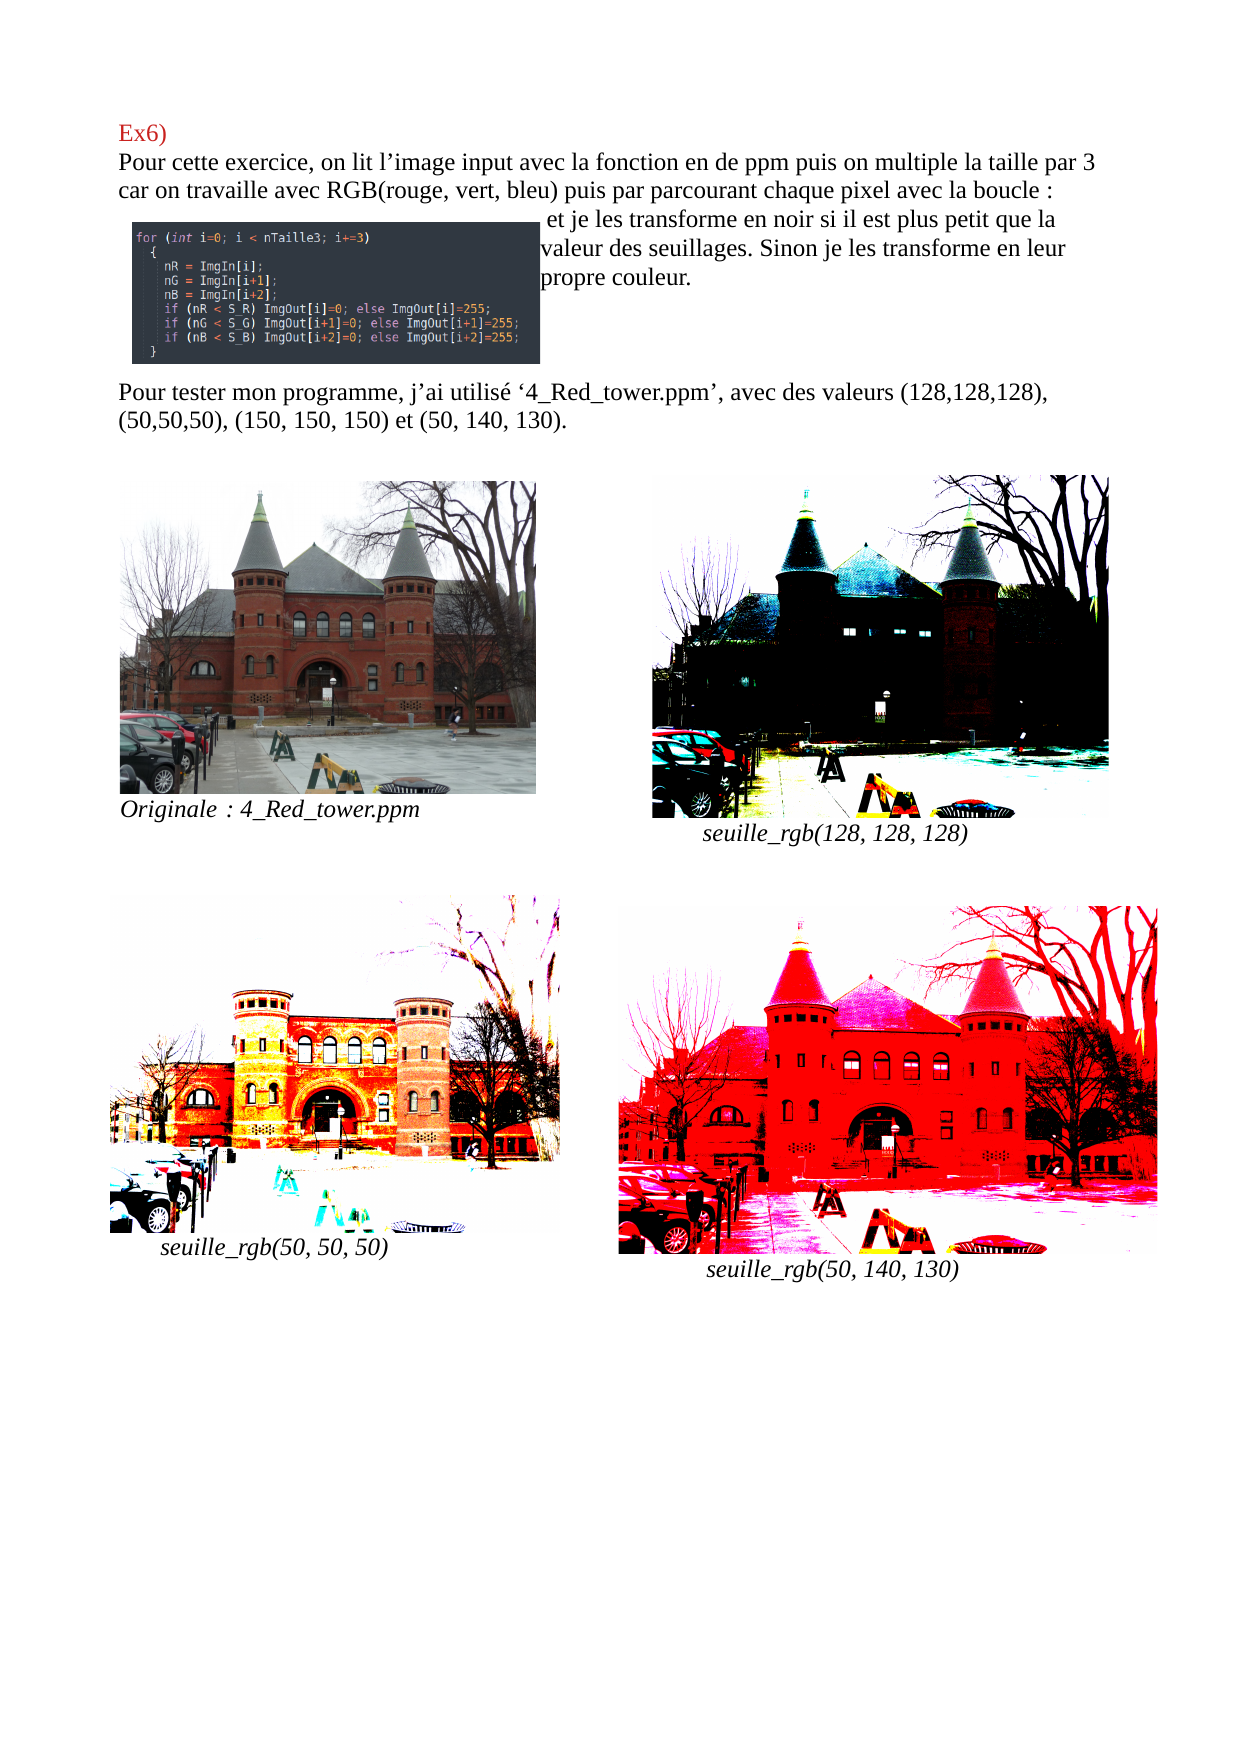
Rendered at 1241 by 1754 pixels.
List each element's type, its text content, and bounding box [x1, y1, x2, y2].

picture [110, 895, 560, 1233]
text Pour cette exercice, on lit l’image input avec la fonction en de ppm puis on multiple la taille par 3 car on travaille avec RGB(rouge, vert, bleu) puis par parcourant chaque pixel avec la boucle : [118, 147, 1122, 204]
text et je les transforme en noir si il est plus petit que la valeur des seuillages. Sinon je les transforme en leur propre couleur. [118, 204, 1122, 291]
text seuille_rgb(50, 50, 50) [110, 1233, 560, 1261]
picture [652, 475, 1109, 818]
picture [119, 481, 536, 794]
text seuille_rgb(50, 140, 130) [618, 1254, 1157, 1283]
text Ex6) [118, 118, 1122, 147]
picture [132, 222, 541, 364]
text seuille_rgb(128, 128, 128) [652, 818, 1108, 846]
picture [618, 906, 1158, 1254]
text Pour tester mon programme, j’ai utilisé ‘4_Red_tower.ppm’, avec des valeurs (128,128,128), (50,50,50), (150, 150, 150) et (50, 140, 130). [118, 377, 1122, 434]
text Originale : 4_Red_tower.ppm [120, 794, 536, 822]
